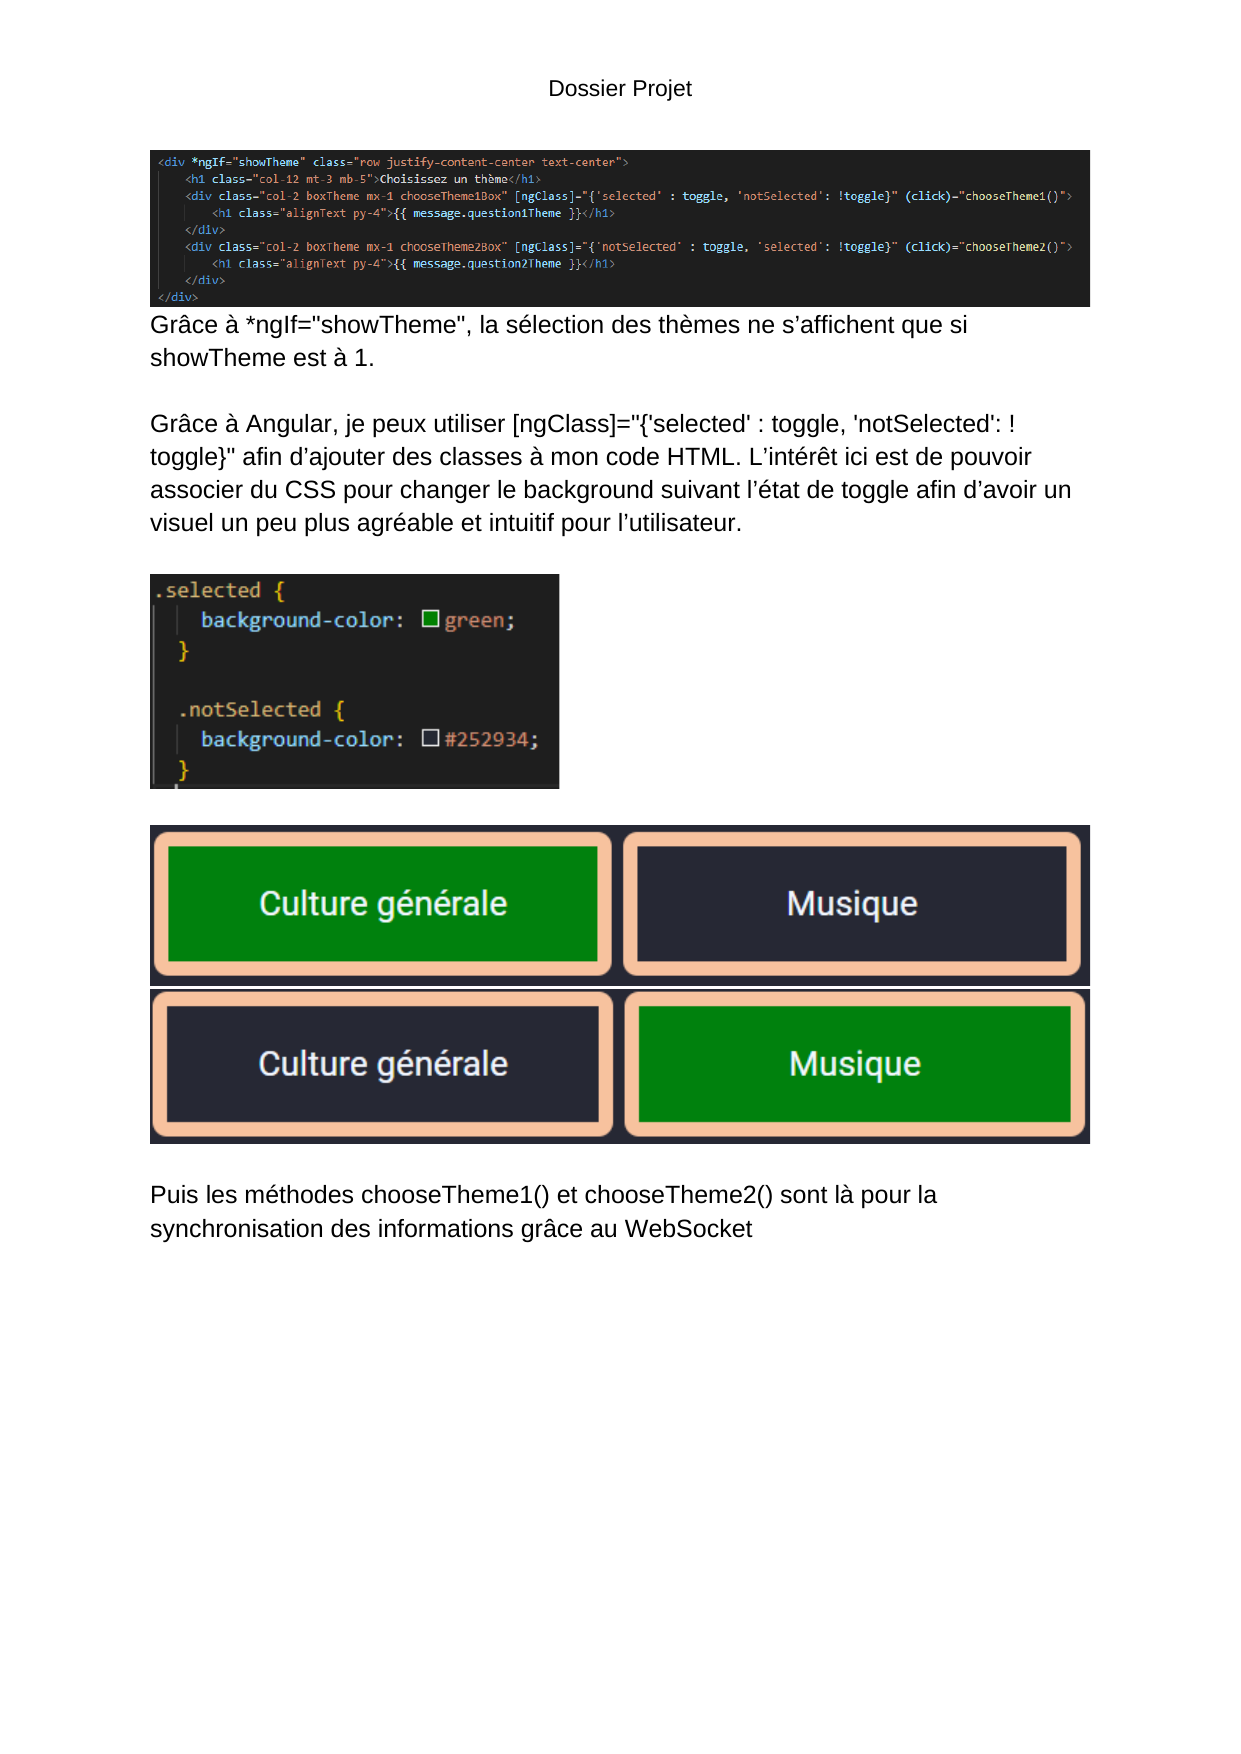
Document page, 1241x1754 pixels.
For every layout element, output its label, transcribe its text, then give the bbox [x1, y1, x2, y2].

picture [150, 989, 1091, 1144]
text Grâce à Angular, je peux utiliser [ngClass]="{'selected' : toggle, 'notSelected': !toggle}" afin d’ajouter des classes à mon code HTML. L’intérêt ici est de pouvoir associer du CSS pour changer le background suivant l’état de toggle afin d’avoir un visuel un peu plus agréable et intuitif pour l’utilisateur. [150, 409, 1090, 537]
picture [150, 150, 1091, 307]
text Puis les méthodes chooseTheme1() et chooseTheme2() sont là pour la synchronisation des informations grâce au WebSocket [150, 1181, 1090, 1242]
text Grâce à *ngIf="showTheme", la sélection des thèmes ne s’affichent que si showTheme est à 1. [150, 310, 1090, 372]
picture [150, 825, 1091, 986]
picture [150, 574, 560, 789]
